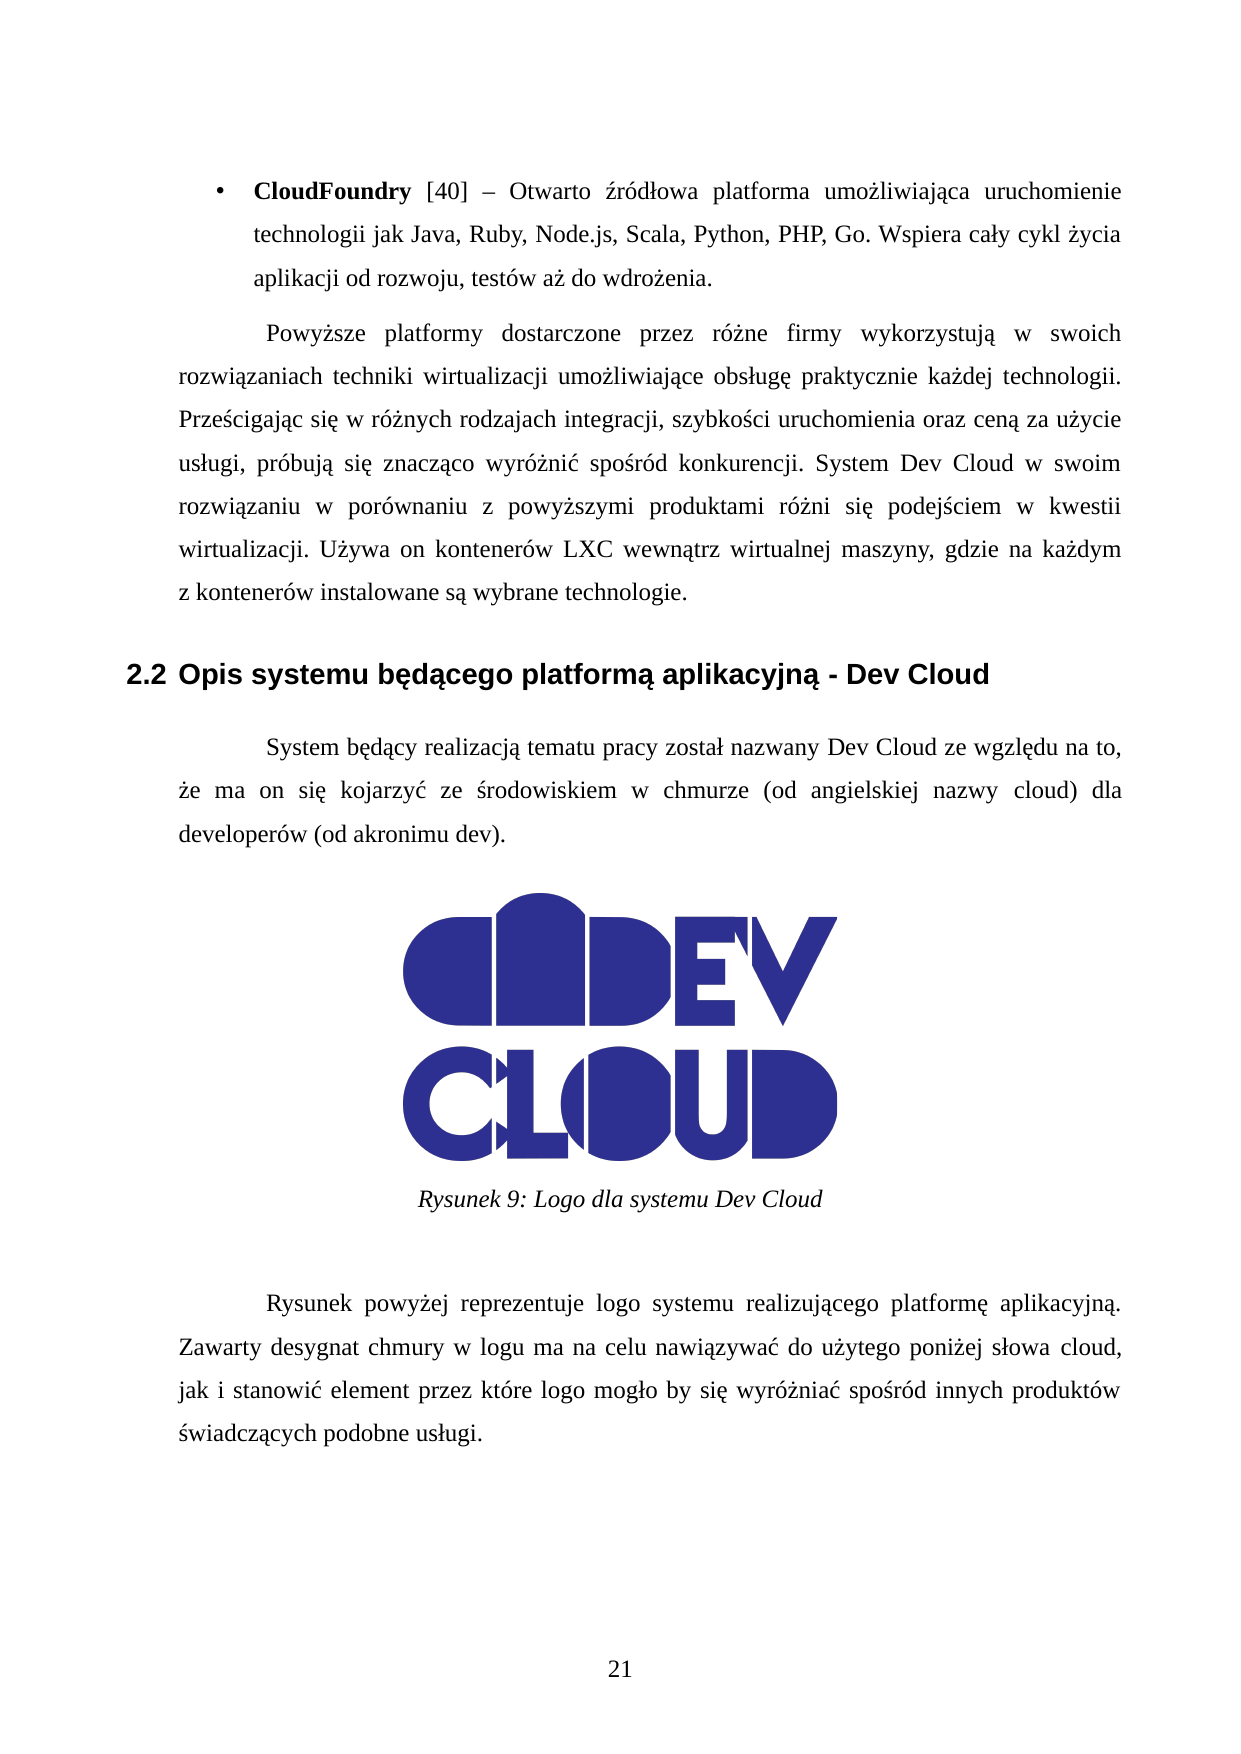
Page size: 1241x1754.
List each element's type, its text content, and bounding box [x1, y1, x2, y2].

subtitle Opis systemu będącego platformą aplikacyjną - Dev Cloud [118, 657, 1122, 691]
text Powyższe platformy dostarczone przez różne firmy wykorzystują w swoich rozwiązaniach techniki wirtualizacji umożliwiające obsługę praktycznie każdej technologii. Prześcigając się w różnych rodzajach integracji, szybkości uruchomienia oraz ceną za użycie usługi, próbują się znacząco wyróżnić spośród konkurencji. System Dev Cloud w swoim rozwiązaniu w porównaniu z powyższymi produktami różni się podejściem w kwestii wirtualizacji. Używa on kontenerów LXC wewnątrz wirtualnej maszyny, gdzie na każdym z kontenerów instalowane są wybrane technologie. [178, 318, 1122, 606]
list CloudFoundry [40] – Otwarto źródłowa platforma umożliwiająca uruchomienie technologii jak Java, Ruby, Node.js, Scala, Python, PHP, Go. Wspiera cały cykl życia aplikacji od rozwoju, testów aż do wdrożenia. [216, 176, 1122, 291]
text System będący realizacją tematu pracy został nazwany Dev Cloud ze wgzlędu na to, że ma on się kojarzyć ze środowiskiem w chmurze (od angielskiej nazwy cloud) dla developerów (od akronimu dev). [178, 732, 1122, 847]
picture [403, 893, 838, 1161]
text Rysunek 9: Logo dla systemu Dev Cloud [399, 887, 841, 1213]
text Rysunek powyżej reprezentuje logo systemu realizującego platformę aplikacyjną. Zawarty desygnat chmury w logu ma na celu nawiązywać do użytego poniżej słowa cloud, jak i stanowić element przez które logo mogło by się wyróżniać spośród innych produktów świadczących podobne usługi. [178, 1288, 1122, 1447]
